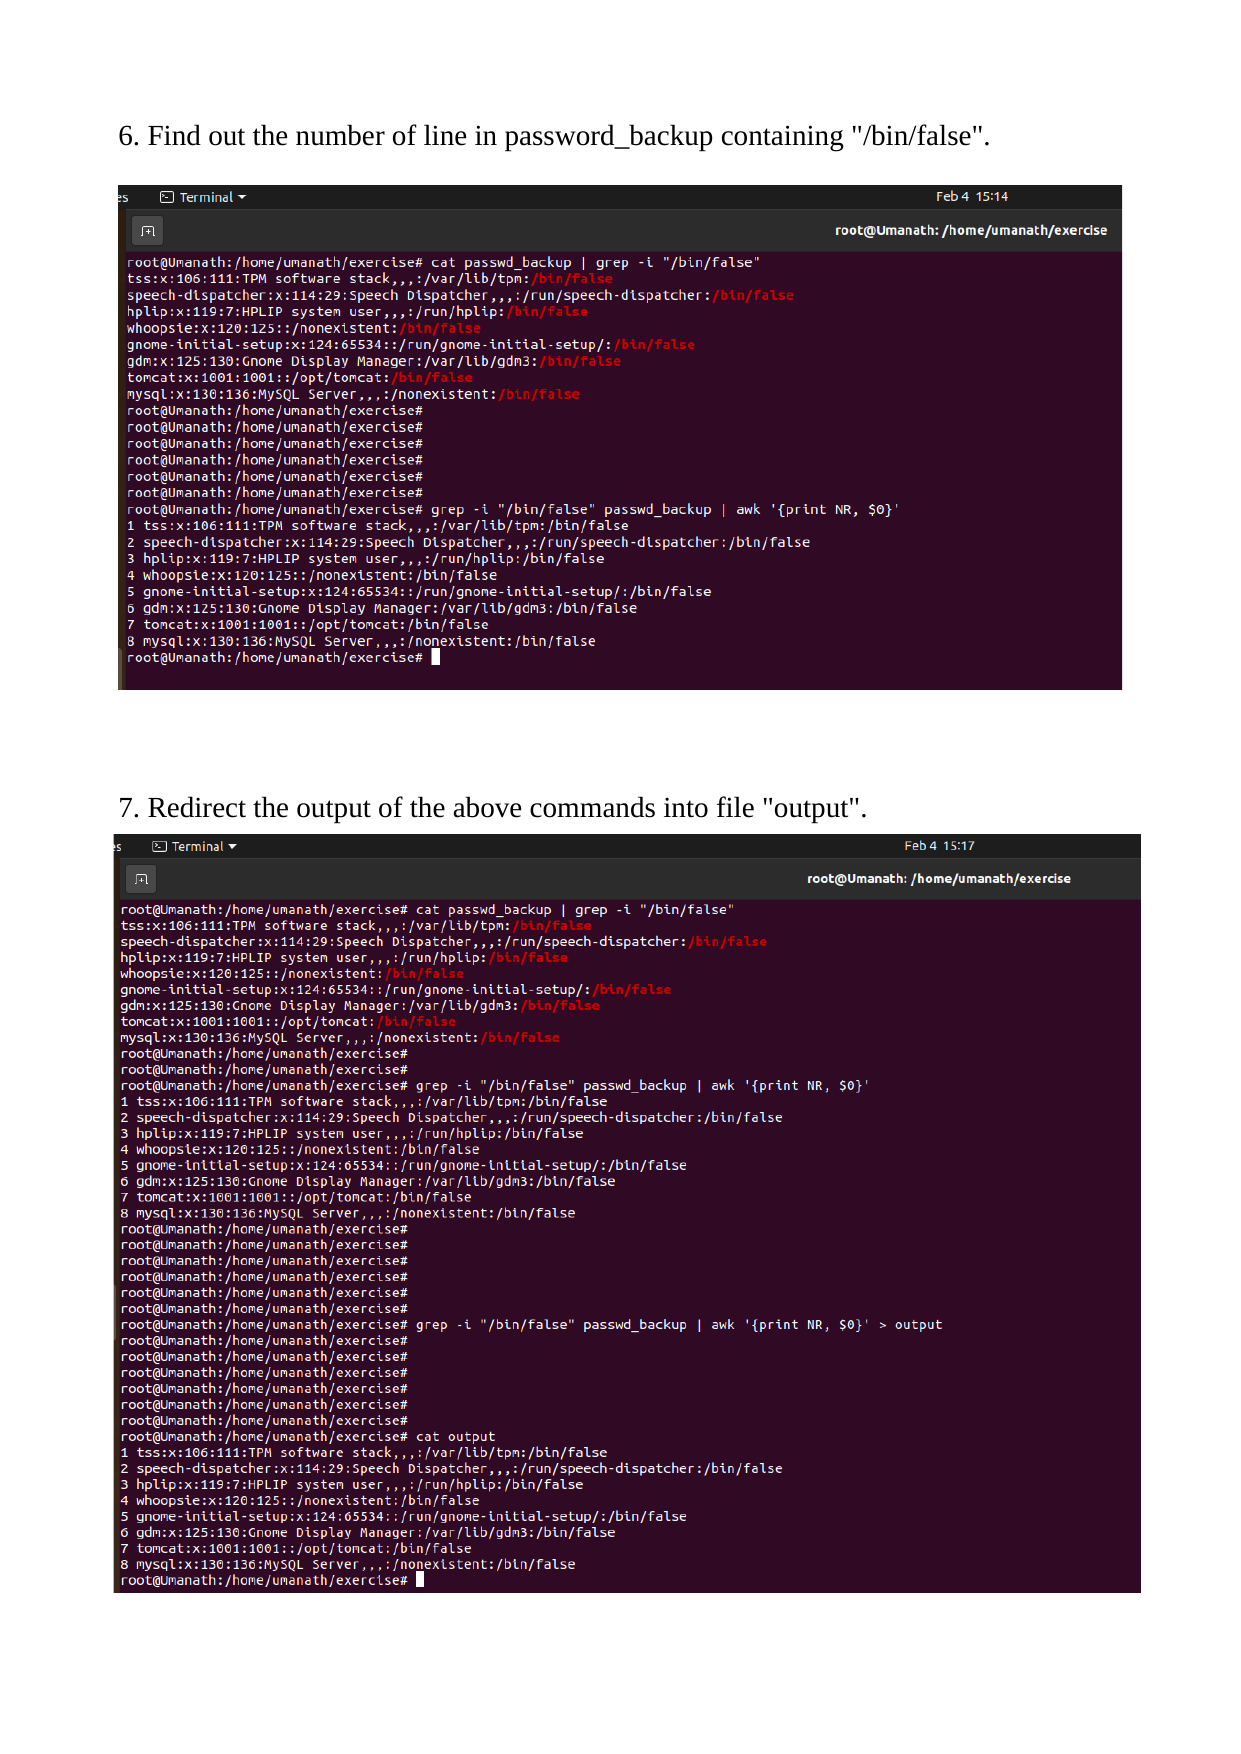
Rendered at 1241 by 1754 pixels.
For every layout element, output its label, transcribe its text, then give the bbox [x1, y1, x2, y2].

text 6. Find out the number of line in password_backup containing "/bin/false". [118, 118, 1122, 152]
text 7. Redirect the output of the above commands into file "output". [118, 791, 1122, 824]
picture [113, 834, 1141, 1593]
picture [118, 185, 1123, 690]
